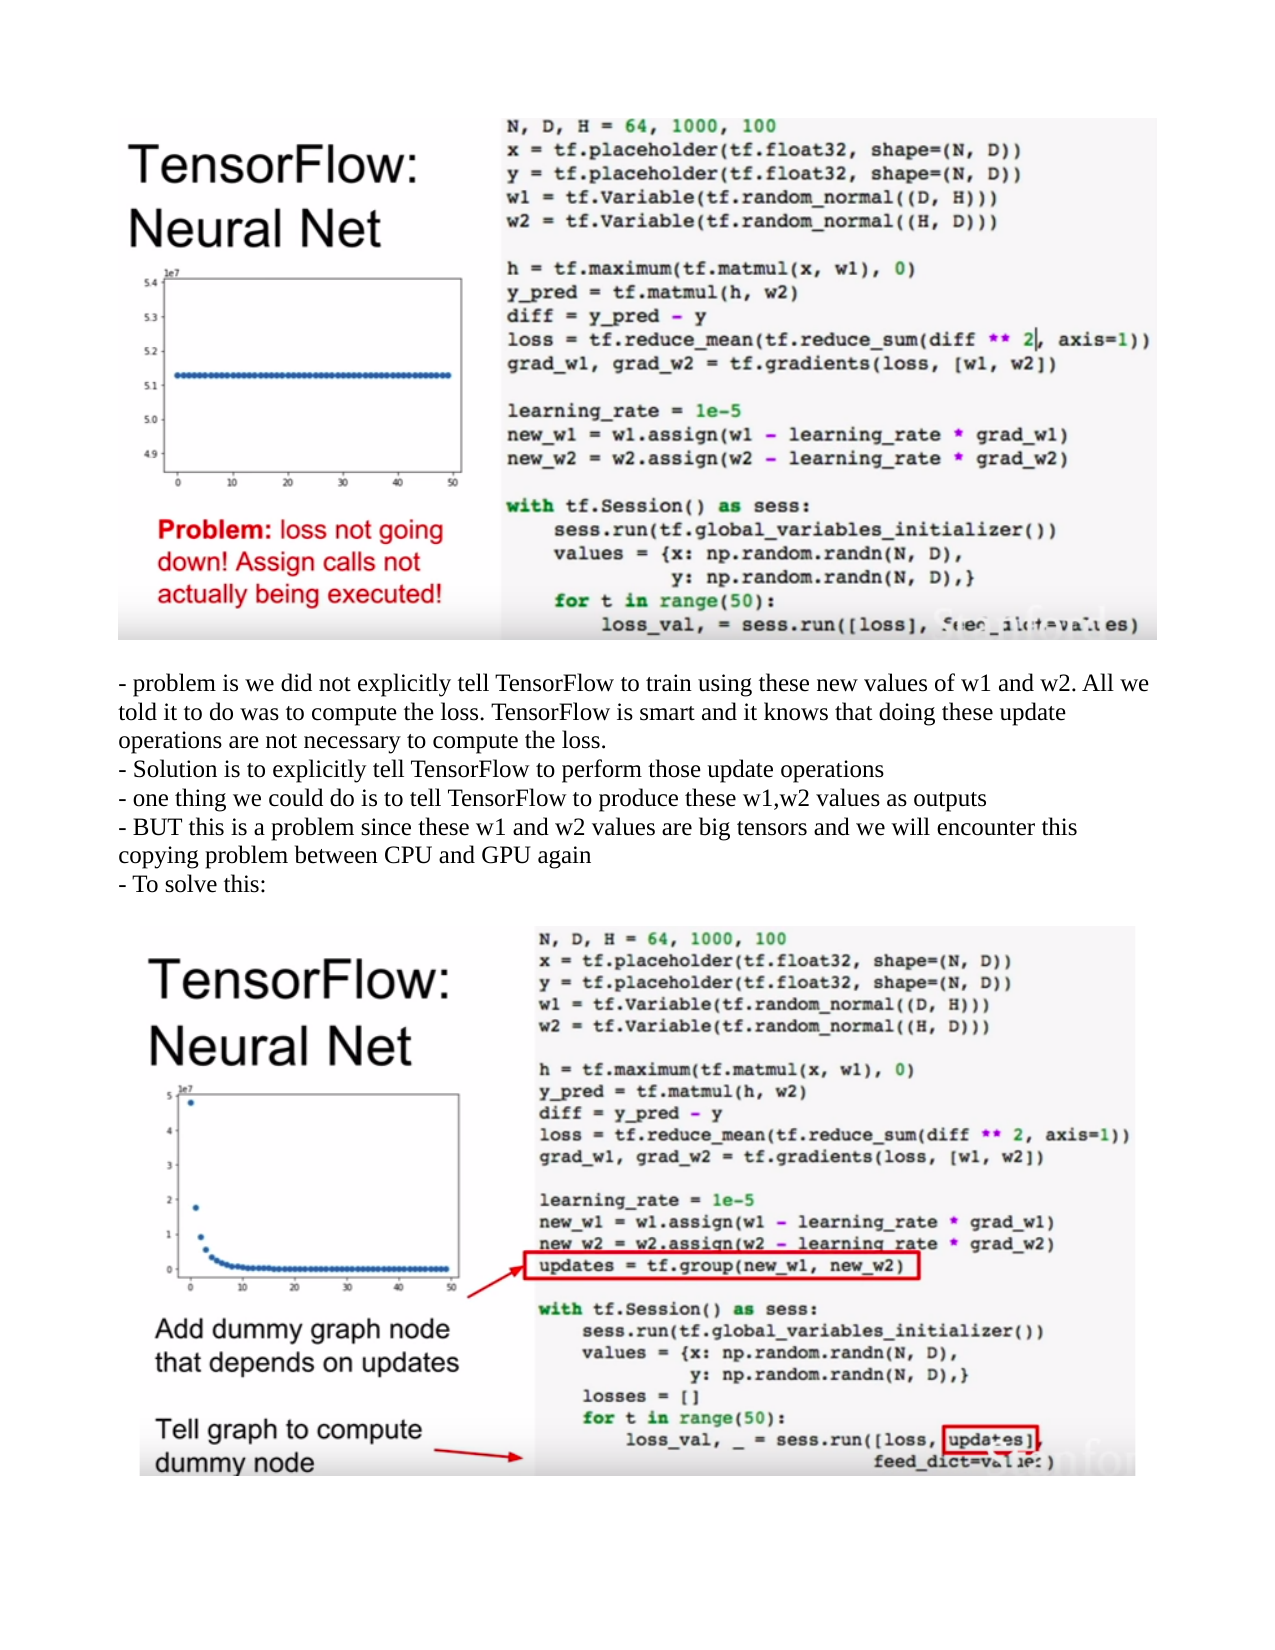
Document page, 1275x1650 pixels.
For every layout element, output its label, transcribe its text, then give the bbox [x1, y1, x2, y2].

text - Solution is to explicitly tell TensorFlow to perform those update operations [118, 754, 1157, 783]
text - one thing we could do is to tell TensorFlow to produce these w1,w2 values as outputs [118, 783, 1157, 812]
picture [139, 926, 1136, 1476]
text - To solve this: [118, 869, 1157, 898]
text - BUT this is a problem since these w1 and w2 values are big tensors and we will encounter this copying problem between CPU and GPU again [118, 812, 1157, 869]
text - problem is we did not explicitly tell TensorFlow to train using these new values of w1 and w2. All we told it to do was to compute the loss. TensorFlow is smart and it knows that doing these update operations are not necessary to compute the loss. [118, 668, 1157, 754]
picture [118, 118, 1157, 640]
